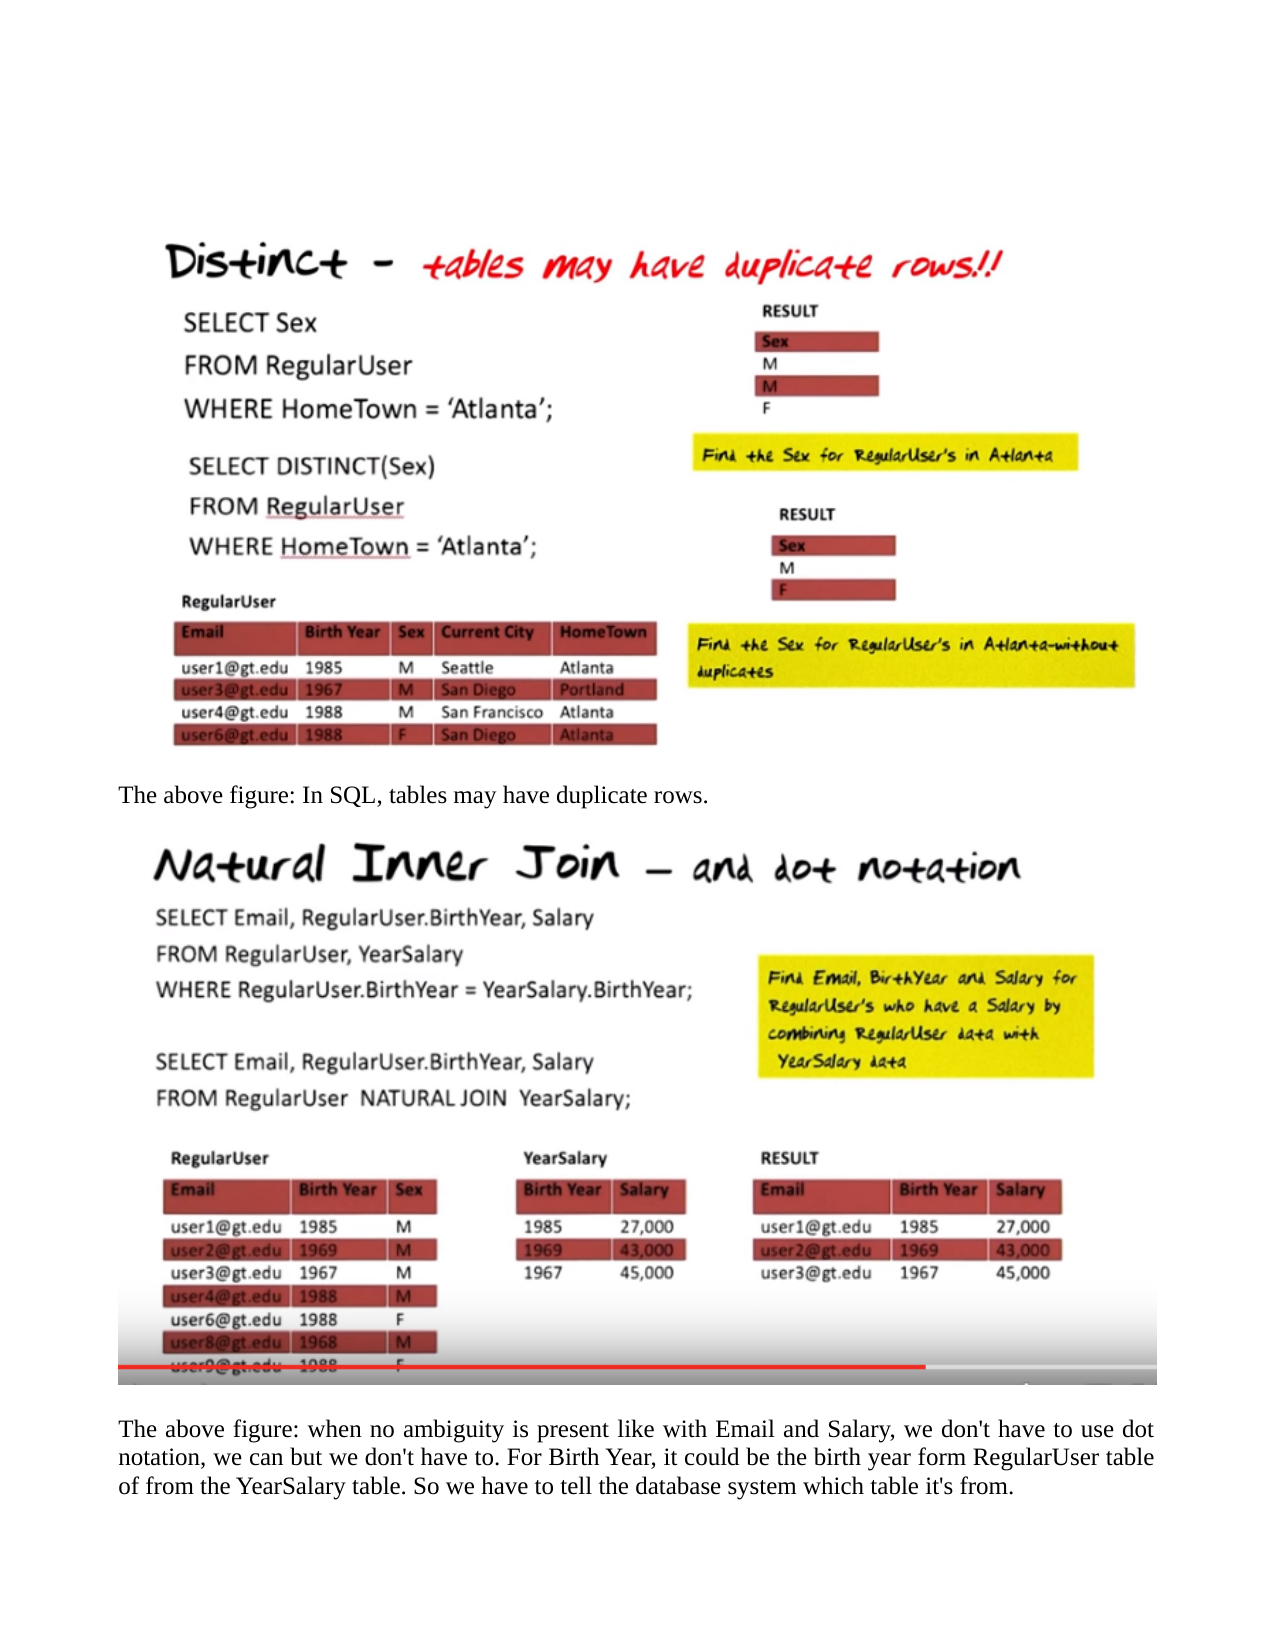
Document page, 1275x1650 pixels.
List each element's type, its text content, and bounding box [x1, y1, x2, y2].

text The above figure: when no ambiguity is present like with Email and Salary, we don't have to use dot notation, we can but we don't have to. For Birth Year, it could be the birth year form RegularUser table of from the YearSalary table. So we have to tell the database system which table it's from. [118, 1414, 1157, 1500]
picture [118, 233, 1157, 752]
picture [118, 838, 1157, 1385]
text The above figure: In SQL, tables may have duplicate rows. [118, 781, 1157, 809]
